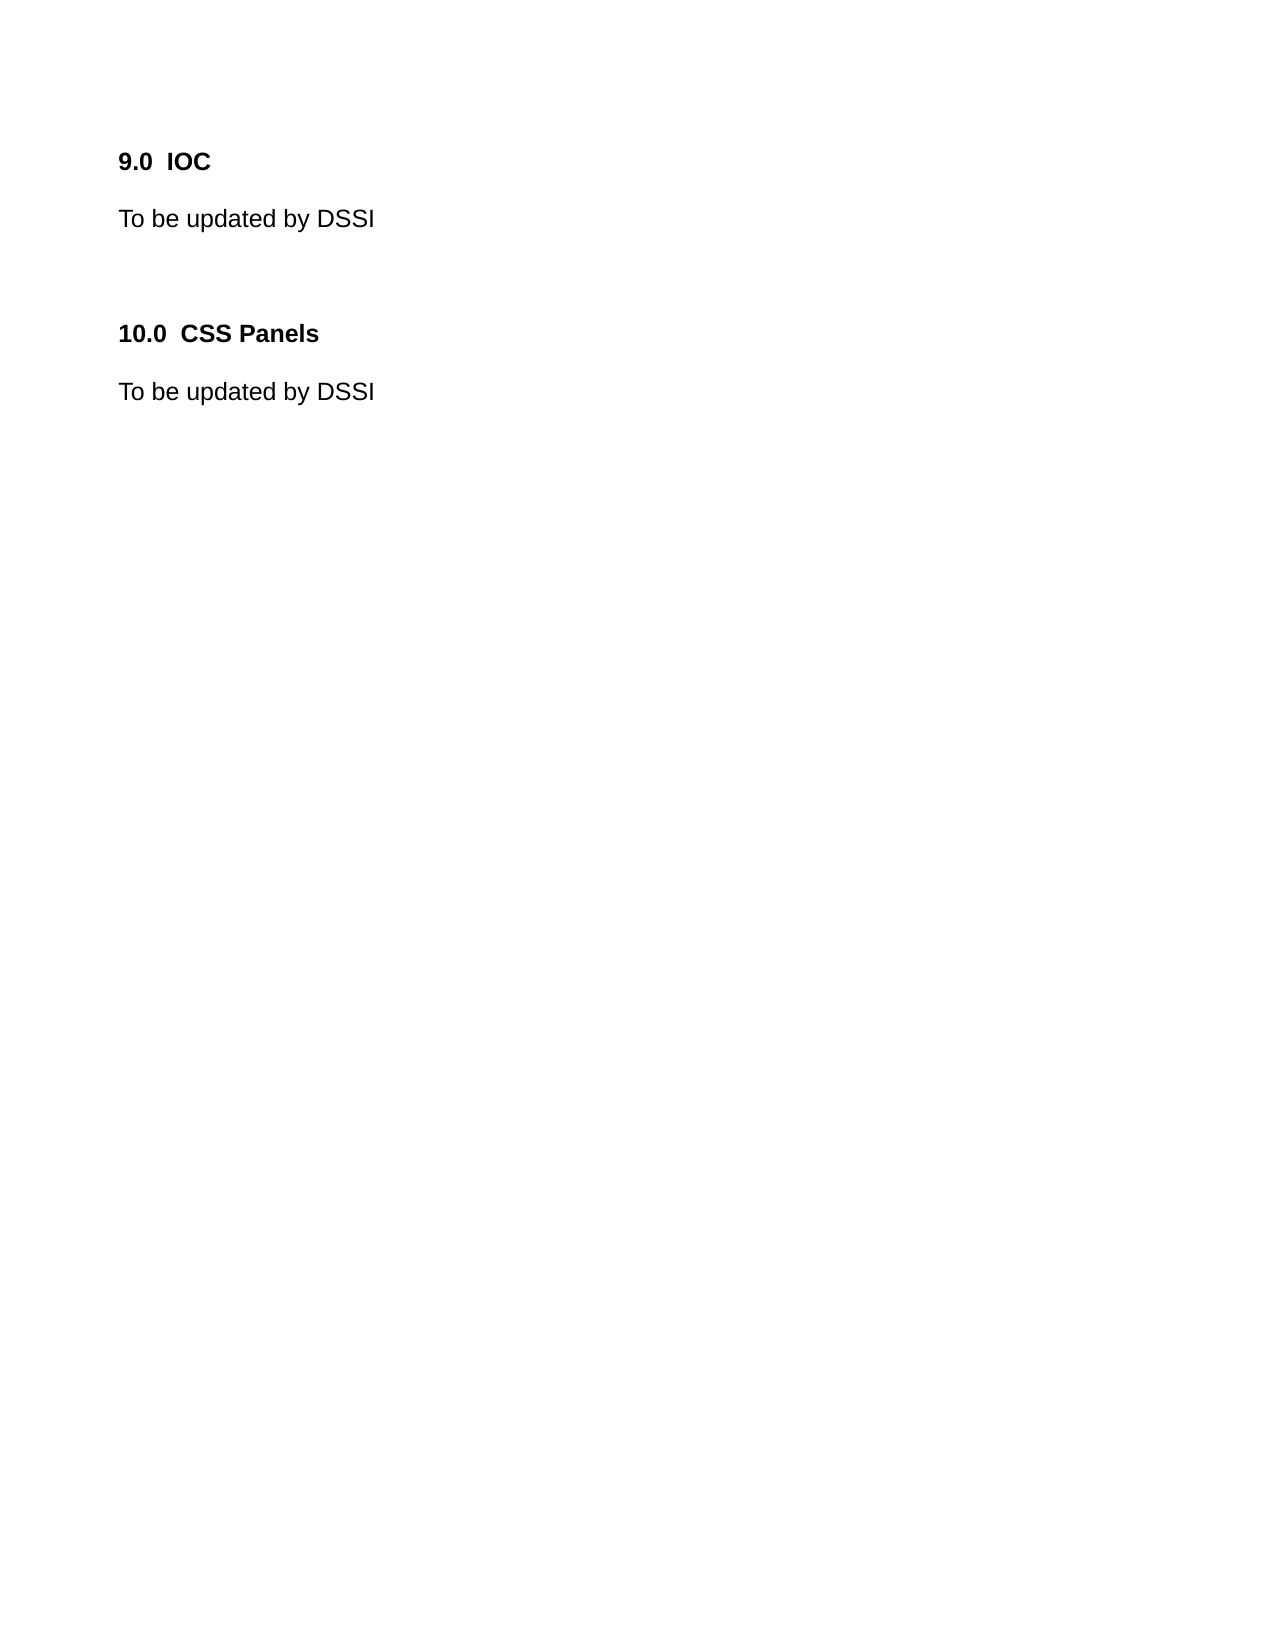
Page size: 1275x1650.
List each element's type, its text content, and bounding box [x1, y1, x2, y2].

text To be updated by DSSI [118, 377, 1157, 406]
text 9.0 IOC [118, 147, 1157, 176]
text To be updated by DSSI [118, 204, 1157, 233]
text 10.0 CSS Panels [118, 319, 1157, 348]
